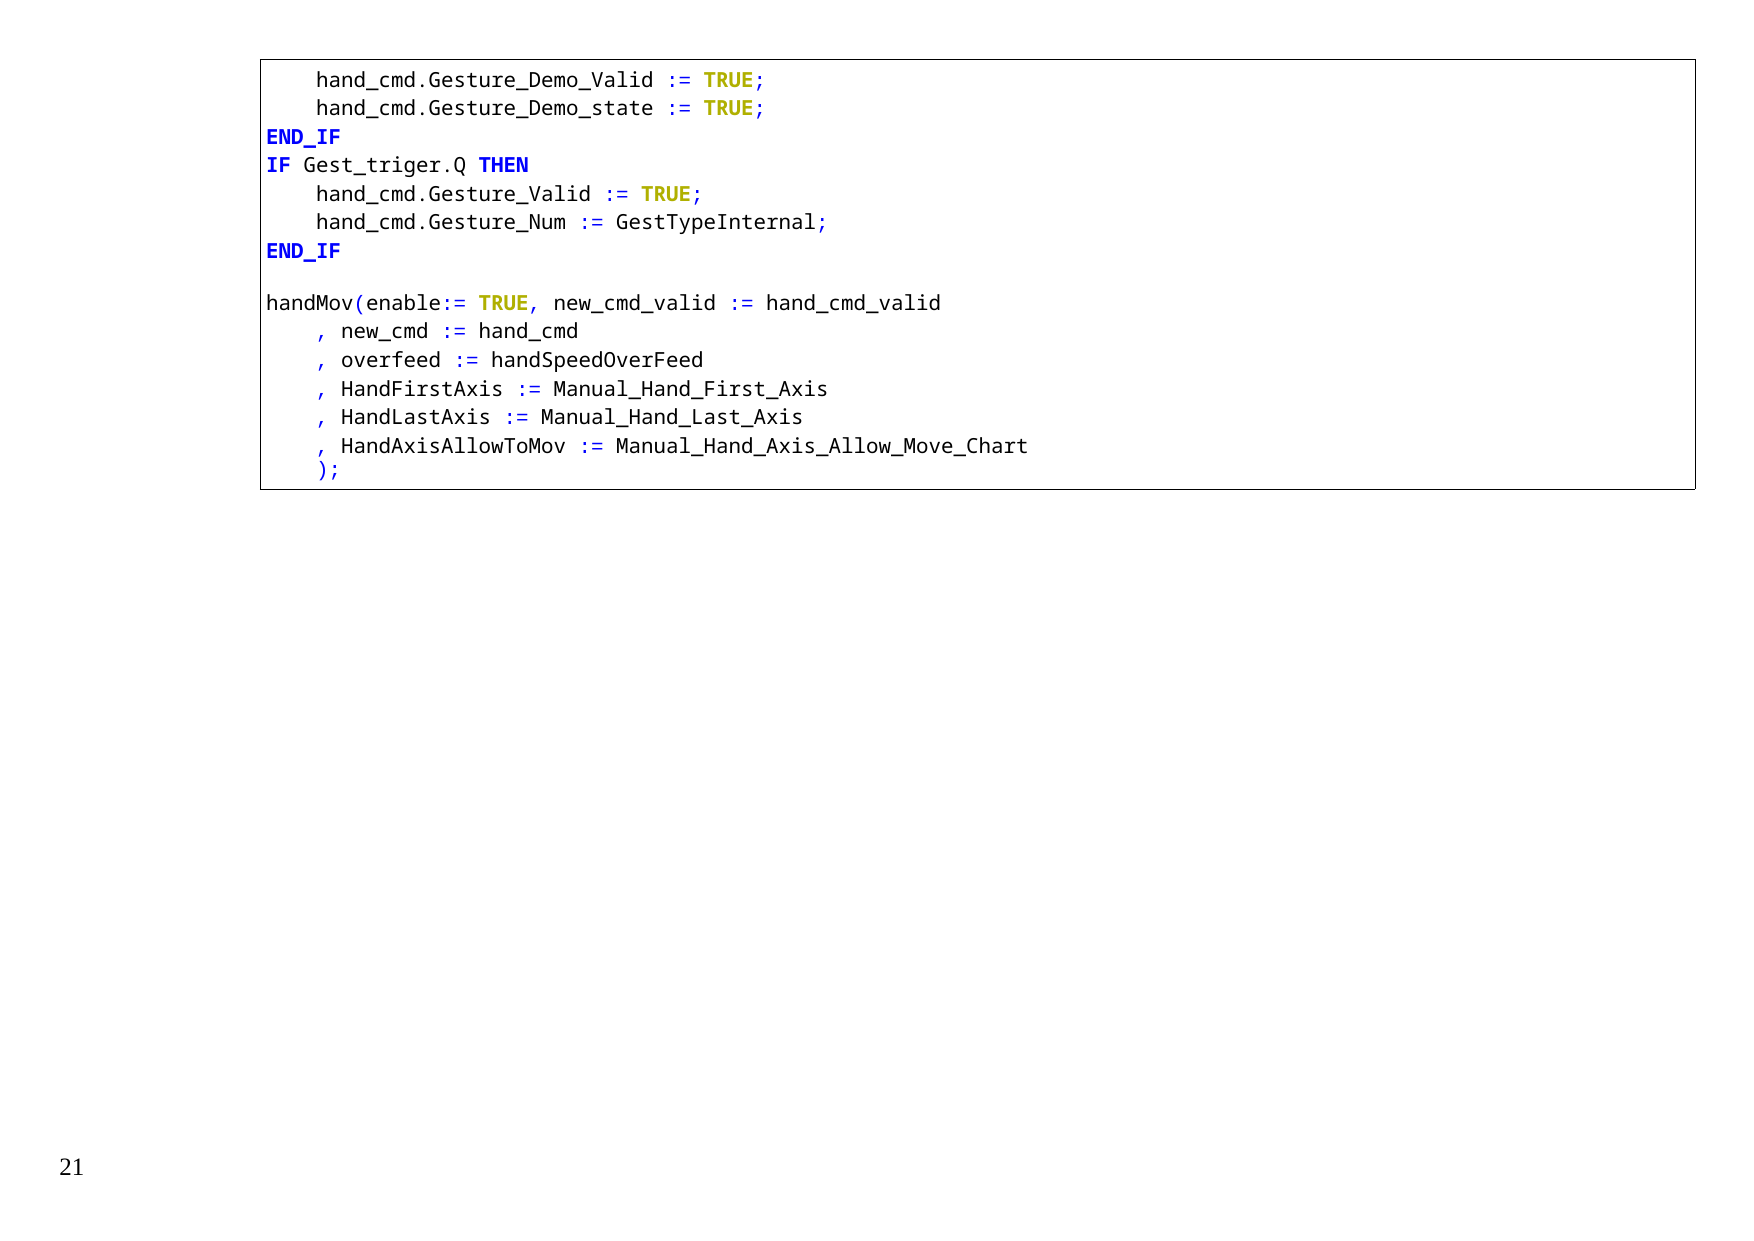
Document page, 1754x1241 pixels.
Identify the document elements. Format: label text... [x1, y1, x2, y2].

table_cell [59, 59, 260, 489]
table_cell hand_cmd.Gesture_Demo_Valid := TRUE; hand_cmd.Gesture_Demo_state := TRUE; END_IF IF Gest_triger.Q THEN hand_cmd.Gesture_Valid := TRUE; hand_cmd.Gesture_Num := GestTypeInternal; END_IF handMov(enable:= TRUE, new_cmd_valid := hand_cmd_valid , new_cmd := hand_cmd , overfeed := handSpeedOverFeed , HandFirstAxis := Manual_Hand_First_Axis , HandLastAxis := Manual_Hand_Last_Axis , HandAxisAllowToMov := Manual_Hand_Axis_Allow_Move_Chart ); [261, 60, 1695, 489]
